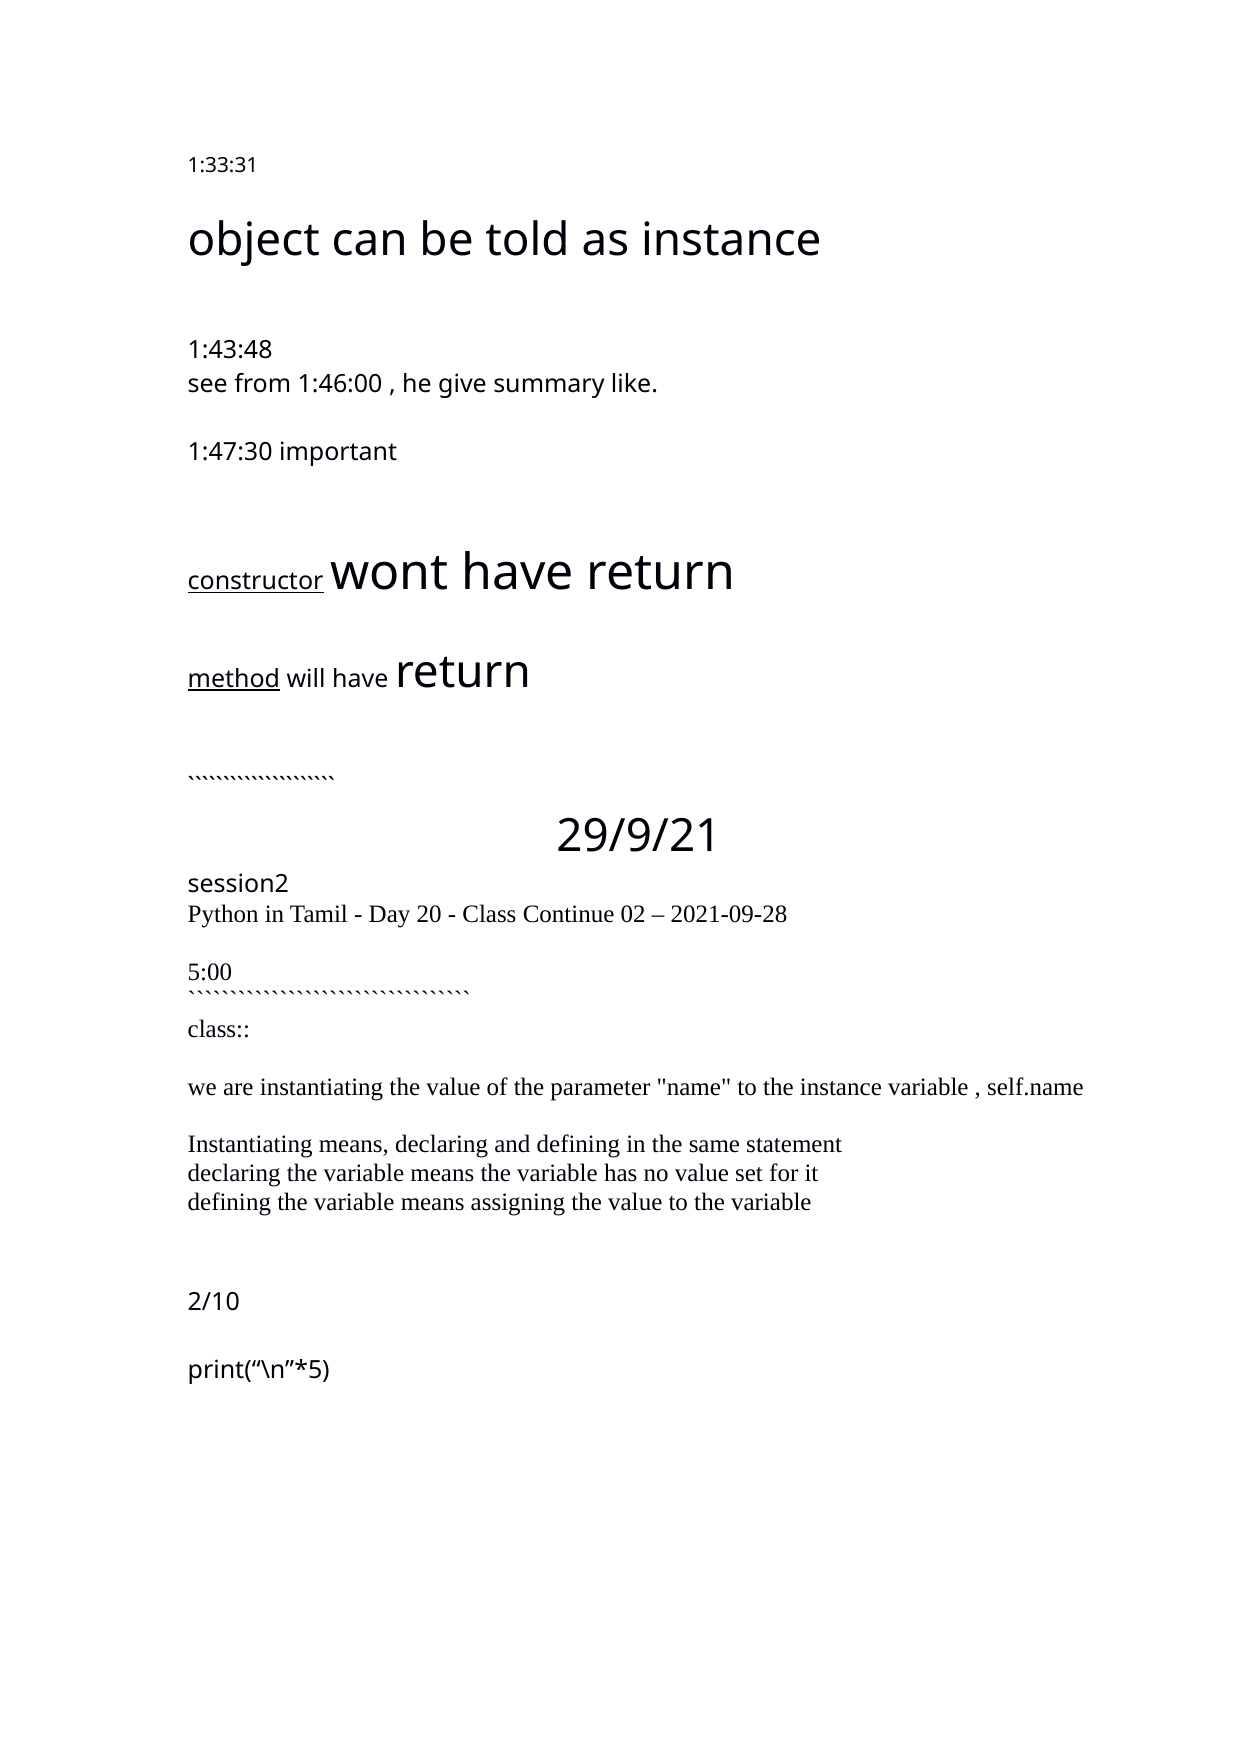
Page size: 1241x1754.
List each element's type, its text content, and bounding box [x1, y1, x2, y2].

text 29/9/21 [187, 803, 1090, 865]
text 1:33:31 [187, 150, 1090, 178]
text we are instantiating the value of the parameter "name" to the instance variable , self.name [187, 1072, 1090, 1101]
text 1:43:48 [187, 332, 1090, 366]
text declaring the variable means the variable has no value set for it [187, 1158, 1090, 1187]
text ````````````````````` [187, 769, 1090, 803]
text 5:00 [187, 957, 1090, 986]
text class:: [187, 1014, 1090, 1043]
text 2/10 [187, 1284, 1090, 1318]
text defining the variable means assigning the value to the variable [187, 1187, 1090, 1216]
text Python in Tamil - Day 20 - Class Continue 02 – 2021-09-28 [187, 899, 1090, 928]
text print(“\n”*5) [187, 1352, 1090, 1386]
text see from 1:46:00 , he give summary like. [187, 366, 1090, 400]
text 1:47:30 important [187, 434, 1090, 468]
text Instantiating means, declaring and defining in the same statement [187, 1129, 1090, 1158]
text constructor wont have return [187, 536, 1090, 604]
text `````````````````````````````````` [187, 986, 1090, 1014]
text method will have return [187, 638, 1090, 701]
text session2 [187, 865, 1090, 899]
text object can be told as instance [187, 207, 1090, 269]
